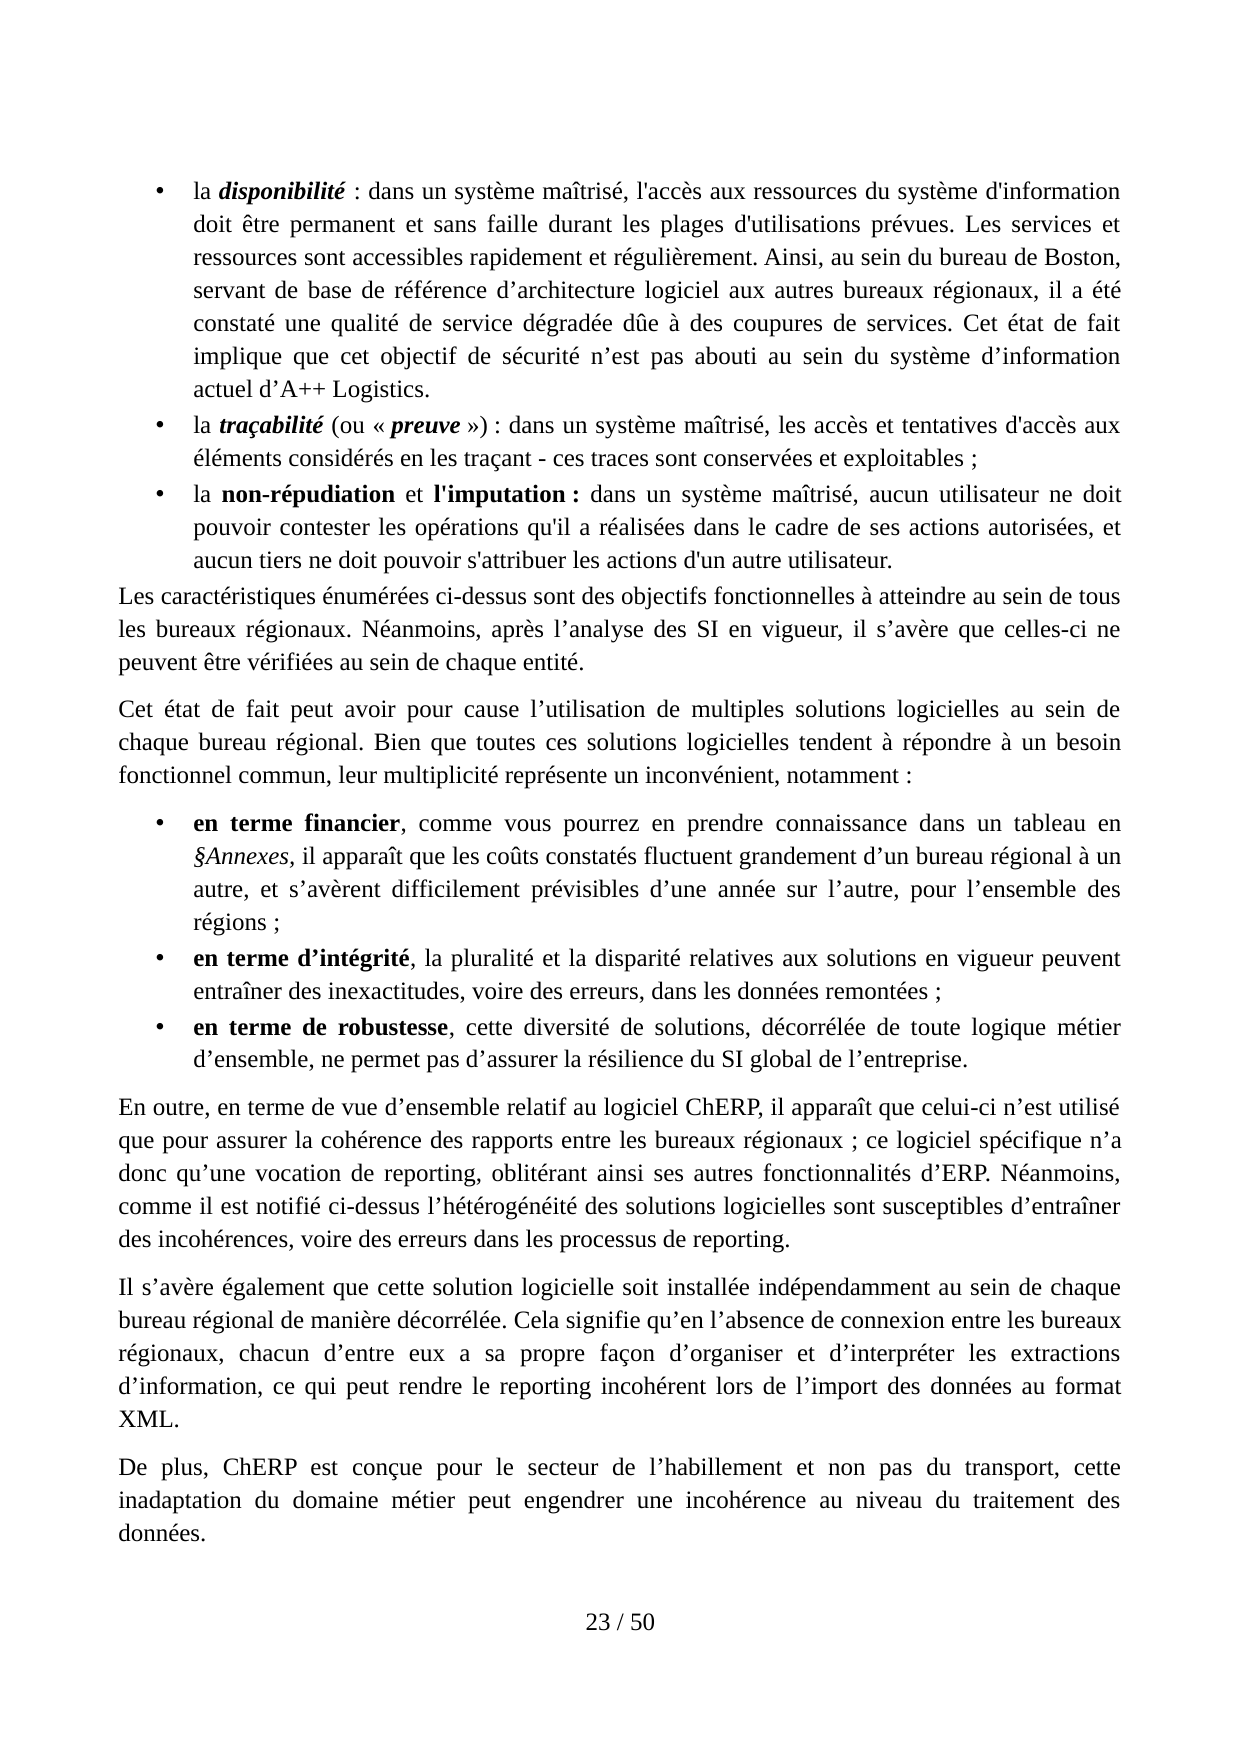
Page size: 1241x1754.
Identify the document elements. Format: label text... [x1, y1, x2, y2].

list en terme financier, comme vous pourrez en prendre connaissance dans un tableau en §Annexes, il apparaît que les coûts constatés fluctuent grandement d’un bureau régional à un autre, et s’avèrent difficilement prévisibles d’une année sur l’autre, pour l’ensemble des régions ; [156, 808, 1122, 936]
list la non-répudiation et l'imputation : dans un système maîtrisé, aucun utilisateur ne doit pouvoir contester les opérations qu'il a réalisées dans le cadre de ses actions autorisées, et aucun tiers ne doit pouvoir s'attribuer les actions d'un autre utilisateur. [156, 479, 1122, 574]
list en terme d’intégrité, la pluralité et la disparité relatives aux solutions en vigueur peuvent entraîner des inexactitudes, voire des erreurs, dans les données remontées ; [156, 943, 1122, 1004]
text Il s’avère également que cette solution logicielle soit installée indépendamment au sein de chaque bureau régional de manière décorrélée. Cela signifie qu’en l’absence de connexion entre les bureaux régionaux, chacun d’entre eux a sa propre façon d’organiser et d’interpréter les extractions d’information, ce qui peut rendre le reporting incohérent lors de l’import des données au format XML. [118, 1272, 1122, 1433]
text En outre, en terme de vue d’ensemble relatif au logiciel ChERP, il apparaît que celui-ci n’est utilisé que pour assurer la cohérence des rapports entre les bureaux régionaux ; ce logiciel spécifique n’a donc qu’une vocation de reporting, oblitérant ainsi ses autres fonctionnalités d’ERP. Néanmoins, comme il est notifié ci-dessus l’hétérogénéité des solutions logicielles sont susceptibles d’entraîner des incohérences, voire des erreurs dans les processus de reporting. [118, 1092, 1122, 1253]
list en terme de robustesse, cette diversité de solutions, décorrélée de toute logique métier d’ensemble, ne permet pas d’assurer la résilience du SI global de l’entreprise. [156, 1012, 1122, 1073]
text De plus, ChERP est conçue pour le secteur de l’habillement et non pas du transport, cette inadaptation du domaine métier peut engendrer une incohérence au niveau du traitement des données. [118, 1452, 1122, 1546]
list la traçabilité (ou « preuve ») : dans un système maîtrisé, les accès et tentatives d'accès aux éléments considérés en les traçant - ces traces sont conservées et exploitables ; [156, 410, 1122, 472]
text Cet état de fait peut avoir pour cause l’utilisation de multiples solutions logicielles au sein de chaque bureau régional. Bien que toutes ces solutions logicielles tendent à répondre à un besoin fonctionnel commun, leur multiplicité représente un inconvénient, notamment : [118, 694, 1122, 789]
text Les caractéristiques énumérées ci-dessus sont des objectifs fonctionnelles à atteindre au sein de tous les bureaux régionaux. Néanmoins, après l’analyse des SI en vigueur, il s’avère que celles-ci ne peuvent être vérifiées au sein de chaque entité. [118, 581, 1122, 676]
list la disponibilité : dans un système maîtrisé, l'accès aux ressources du système d'information doit être permanent et sans faille durant les plages d'utilisations prévues. Les services et ressources sont accessibles rapidement et régulièrement. Ainsi, au sein du bureau de Boston, servant de base de référence d’architecture logiciel aux autres bureaux régionaux, il a été constaté une qualité de service dégradée dûe à des coupures de services. Cet état de fait implique que cet objectif de sécurité n’est pas abouti au sein du système d’information actuel d’A++ Logistics. [156, 176, 1122, 403]
